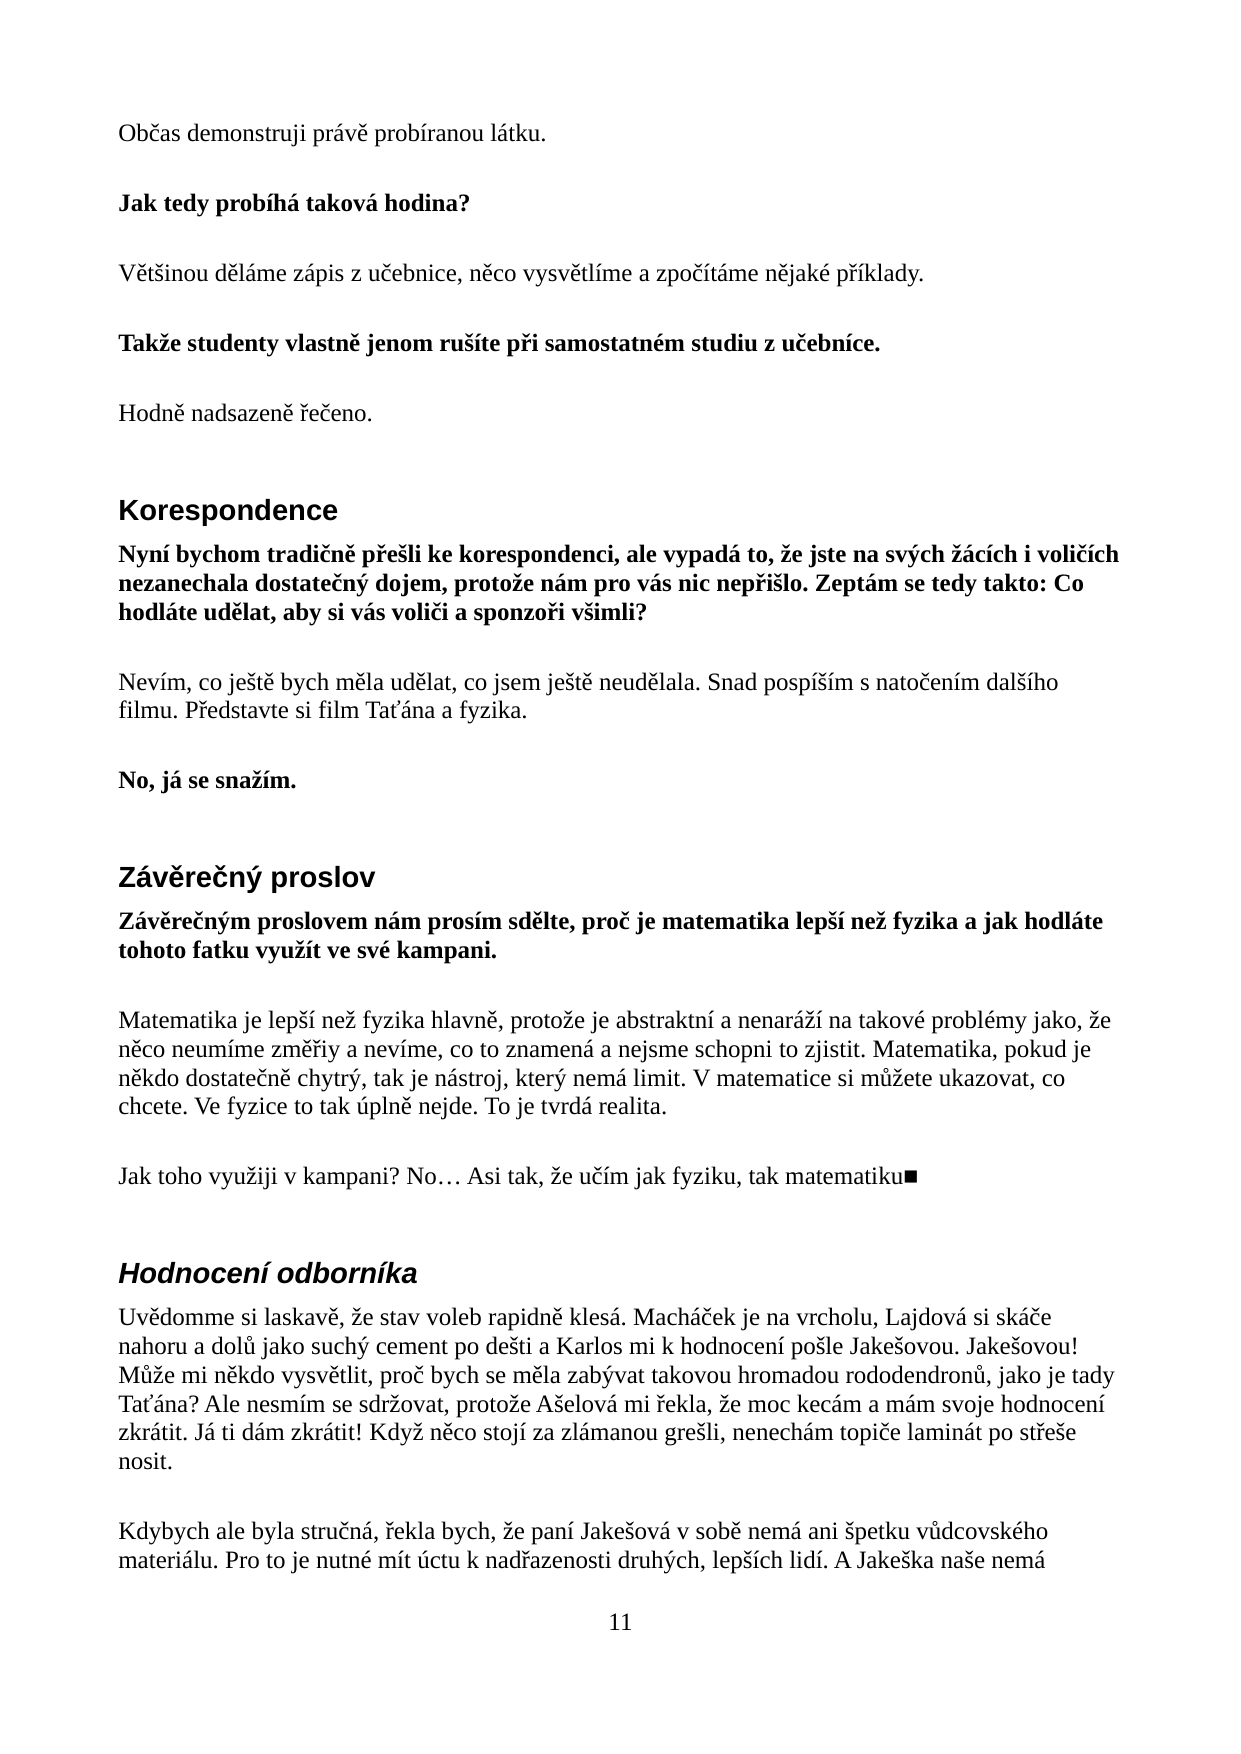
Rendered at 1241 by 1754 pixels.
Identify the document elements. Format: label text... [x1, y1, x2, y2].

subtitle Hodnocení odborníka [118, 1256, 1122, 1290]
text No, já se snažím. [118, 765, 1122, 823]
text Jak tedy probíhá taková hodina? [118, 188, 1122, 246]
text Závěrečným proslovem nám prosím sdělte, proč je matematika lepší než fyzika a jak hodláte tohoto fatku využít ve své kampani. [118, 906, 1122, 993]
text Matematika je lepší než fyzika hlavně, protože je abstraktní a nenaráží na takové problémy jako, že něco neumíme změřiy a nevíme, co to znamená a nejsme schopni to zjistit. Matematika, pokud je někdo dostatečně chytrý, tak je nástroj, který nemá limit. V matematice si můžete ukazovat, co chcete. Ve fyzice to tak úplně nejde. To je tvrdá realita. [118, 1005, 1122, 1149]
text Nyní bychom tradičně přešli ke korespondenci, ale vypadá to, že jste na svých žácích i voličích nezanechala dostatečný dojem, protože nám pro vás nic nepřišlo. Zeptám se tedy takto: Co hodláte udělat, aby si vás voliči a sponzoři všimli? [118, 539, 1122, 654]
text Uvědomme si laskavě, že stav voleb rapidně klesá. Macháček je na vrcholu, Lajdová si skáče nahoru a dolů jako suchý cement po dešti a Karlos mi k hodnocení pošle Jakešovou. Jakešovou! Může mi někdo vysvětlit, proč bych se měla zabývat takovou hromadou rododendronů, jako je tady Taťána? Ale nesmím se sdržovat, protože Ašelová mi řekla, že moc kecám a mám svoje hodnocení zkrátit. Já ti dám zkrátit! Když něco stojí za zlámanou grešli, nenechám topiče laminát po střeše nosit. [118, 1302, 1122, 1504]
text Kdybych ale byla stručná, řekla bych, že paní Jakešová v sobě nemá ani špetku vůdcovského materiálu. Pro to je nutné mít úctu k nadřazenosti druhých, lepších lidí. A Jakeška naše nemá [118, 1516, 1122, 1574]
text Takže studenty vlastně jenom rušíte při samostatném studiu z učebníce. [118, 328, 1122, 386]
text Občas demonstruji právě probíranou látku. [118, 118, 1122, 176]
text Většinou děláme zápis z učebnice, něco vysvětlíme a zpočítáme nějaké příklady. [118, 258, 1122, 316]
text Nevím, co ještě bych měla udělat, co jsem ještě neudělala. Snad pospíším s natočením dalšího filmu. Představte si film Taťána a fyzika. [118, 667, 1122, 753]
subtitle Závěrečný proslov [118, 860, 1122, 894]
text Jak toho využiji v kampani? No… Asi tak, že učím jak fyziku, tak matematiku■ [118, 1161, 1122, 1219]
subtitle Korespondence [118, 493, 1122, 527]
text Hodně nadsazeně řečeno. [118, 398, 1122, 456]
